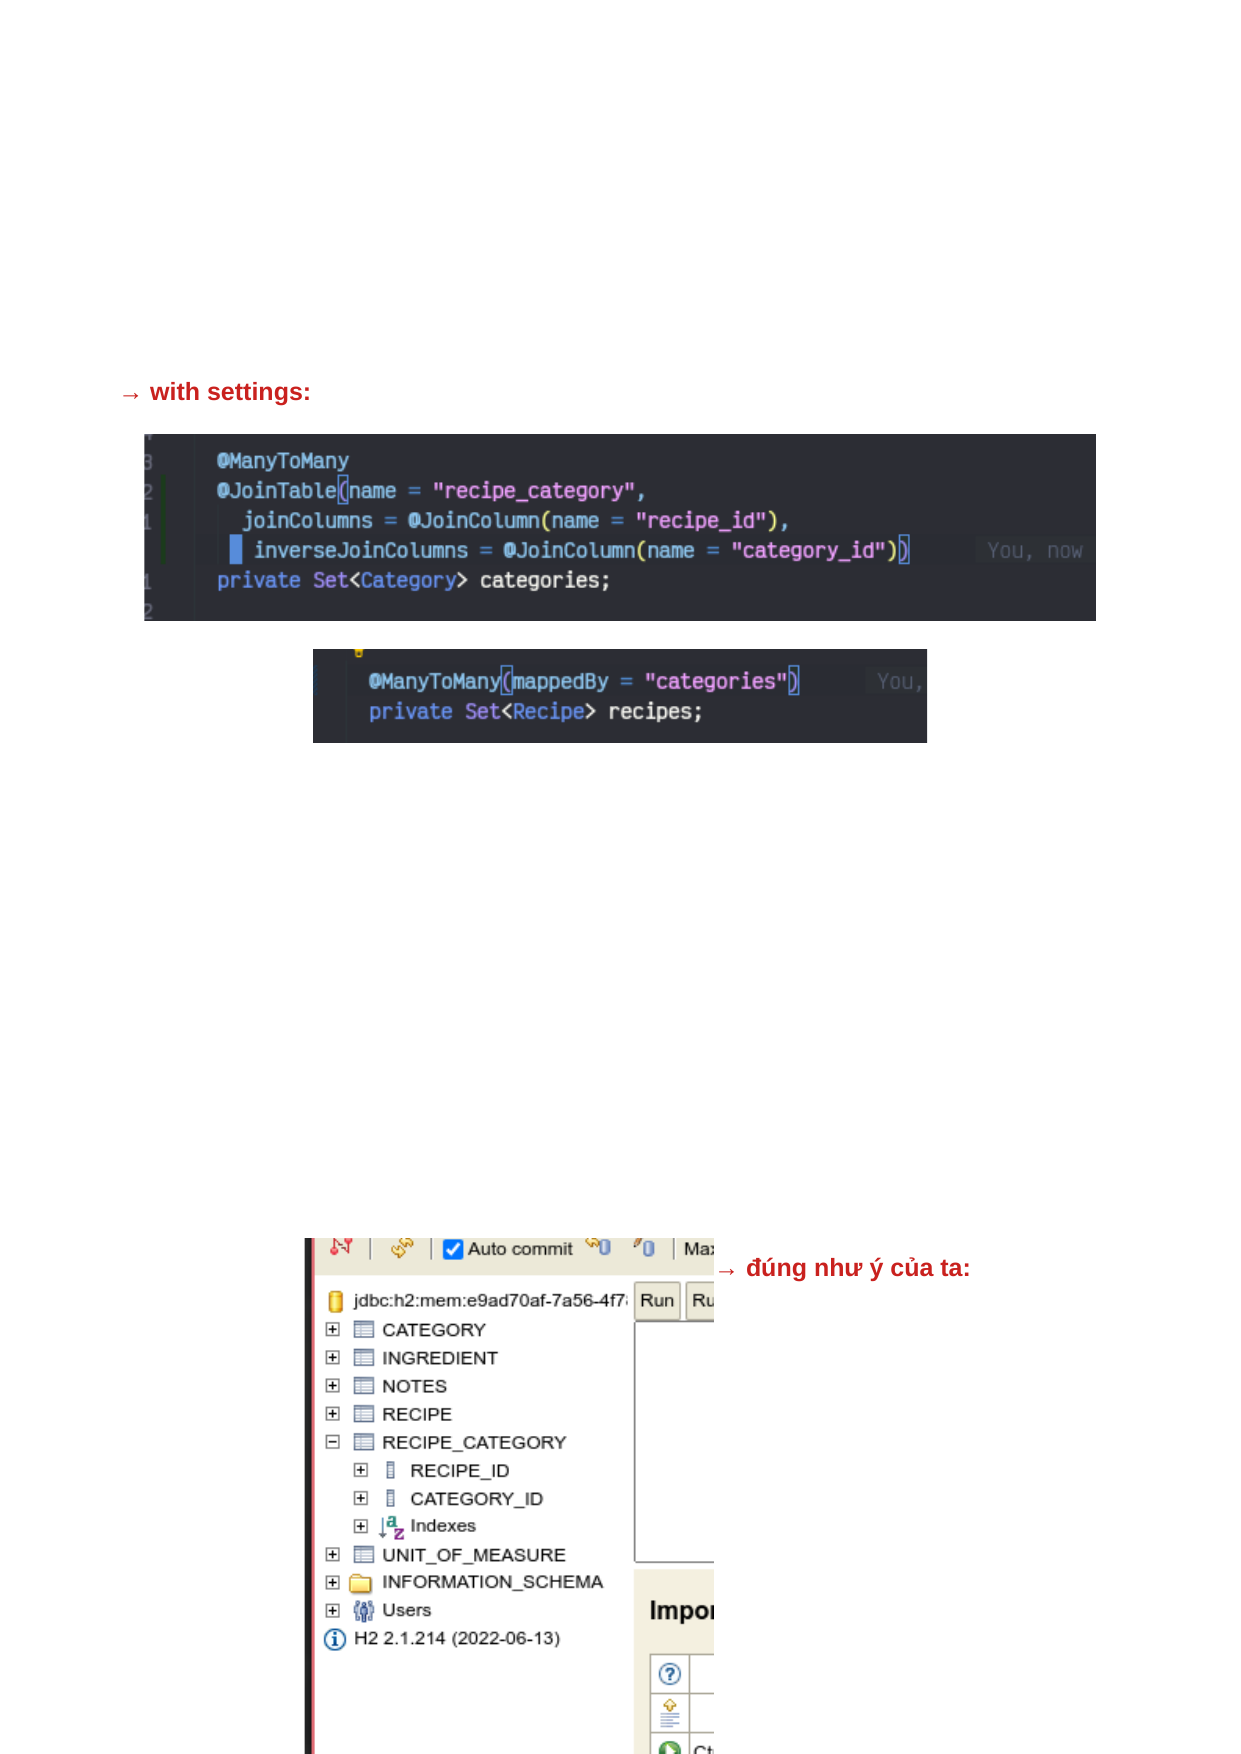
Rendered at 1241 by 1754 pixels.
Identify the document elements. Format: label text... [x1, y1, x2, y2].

text [118, 1253, 304, 1282]
picture [313, 649, 928, 743]
picture [304, 1238, 714, 1754]
picture [144, 434, 1096, 621]
text → đúng như ý của ta: [714, 1253, 1122, 1282]
text → with settings: [118, 377, 1122, 406]
